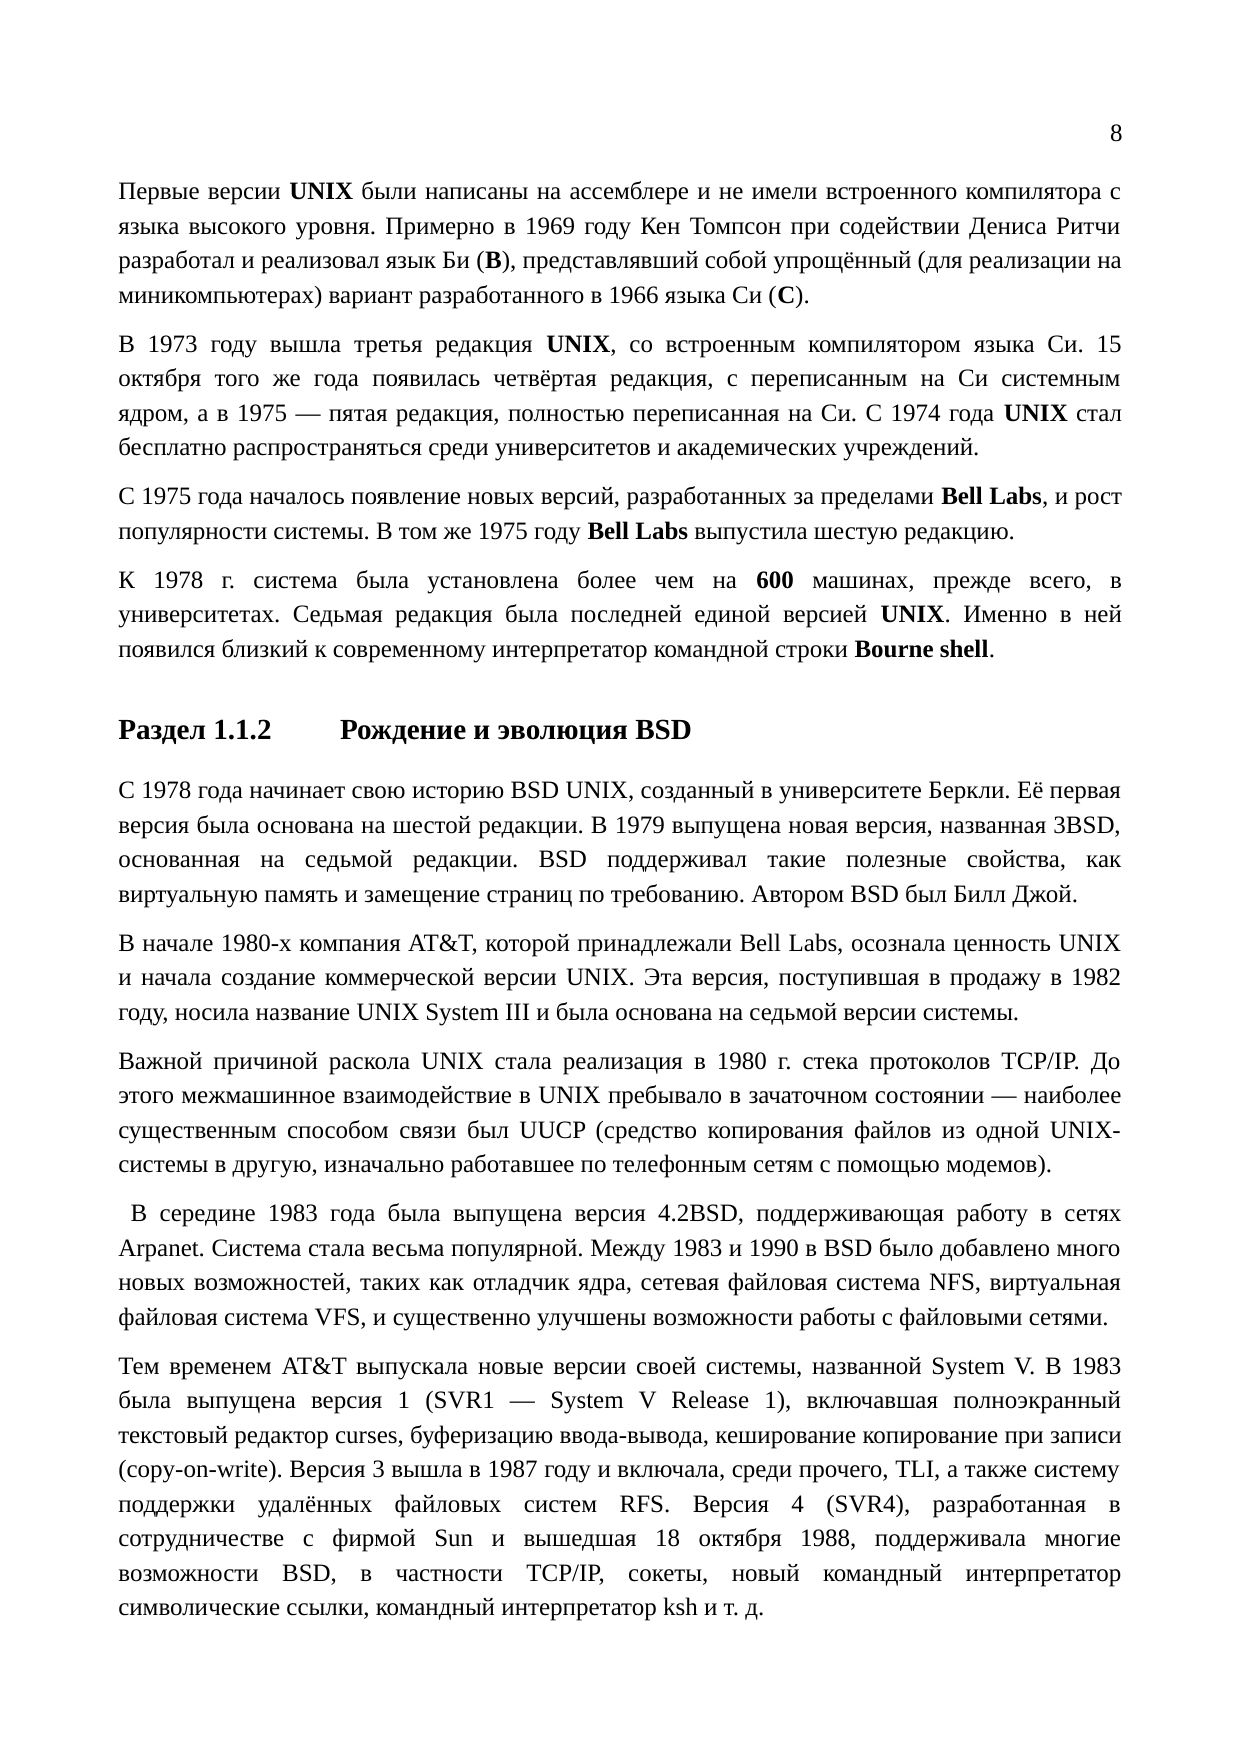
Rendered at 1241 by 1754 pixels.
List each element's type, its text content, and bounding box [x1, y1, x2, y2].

text В середине 1983 года была выпущена версия 4.2BSD, поддерживающая работу в сетях Arpanet. Система стала весьма популярной. Между 1983 и 1990 в BSD было добавлено много новых возможностей, таких как отладчик ядра, сетевая файловая система NFS, виртуальная файловая система VFS, и существенно улучшены возможности работы с файловыми сетями. [118, 1198, 1122, 1331]
subtitle Рождение и эволюция BSD [118, 712, 1122, 746]
text В 1973 году вышла третья редакция UNIX, со встроенным компилятором языка Си. 15 октября того же года появилась четвёртая редакция, с переписанным на Си системным ядром, а в 1975 — пятая редакция, полностью переписанная на Си. С 1974 года UNIX стал бесплатно распространяться среди университетов и академических учреждений. [118, 329, 1122, 461]
text С 1978 года начинает свою историю BSD UNIX, созданный в университете Беркли. Её первая версия была основана на шестой редакции. В 1979 выпущена новая версия, названная 3BSD, основанная на седьмой редакции. BSD поддерживал такие полезные свойства, как виртуальную память и замещение страниц по требованию. Автором BSD был Билл Джой. [118, 775, 1122, 908]
text В начале 1980-х компания AT&T, которой принадлежали Bell Labs, осознала ценность UNIX и начала создание коммерческой версии UNIX. Эта версия, поступившая в продажу в 1982 году, носила название UNIX System III и была основана на седьмой версии системы. [118, 928, 1122, 1026]
text К 1978 г. система была установлена более чем на 600 машинах, прежде всего, в университетах. Седьмая редакция была последней единой версией UNIX. Именно в ней появился близкий к современному интерпретатор командной строки Bourne shell. [118, 565, 1122, 663]
text Тем временем AT&T выпускала новые версии своей системы, названной System V. В 1983 была выпущена версия 1 (SVR1 — System V Release 1), включавшая полноэкранный текстовый редактор curses, буферизацию ввода-вывода, кеширование копирование при записи (copy-on-write). Версия 3 вышла в 1987 году и включала, среди прочего, TLI, а также систему поддержки удалённых файловых систем RFS. Версия 4 (SVR4), разработанная в сотрудничестве с фирмой Sun и вышедшая 18 октября 1988, поддерживала многие возможности BSD, в частности TCP/IP, сокеты, новый командный интерпретатор символические ссылки, командный интерпретатор ksh и т. д. [118, 1351, 1122, 1621]
text Первые версии UNIX были написаны на ассемблере и не имели встроенного компилятора с языка высокого уровня. Примерно в 1969 году Кен Томпсон при содействии Дениса Ритчи разработал и реализовал язык Би (B), представлявший собой упрощённый (для реализации на миникомпьютерах) вариант разработанного в 1966 языка Си (C). [118, 176, 1122, 308]
text Важной причиной раскола UNIX стала реализация в 1980 г. стека протоколов TCP/IP. До этого межмашинное взаимодействие в UNIX пребывало в зачаточном состоянии — наиболее существенным способом связи был UUCP (средство копирования файлов из одной UNIX-системы в другую, изначально работавшее по телефонным сетям с помощью модемов). [118, 1046, 1122, 1178]
text С 1975 года началось появление новых версий, разработанных за пределами Bell Labs, и рост популярности системы. В том же 1975 году Bell Labs выпустила шестую редакцию. [118, 481, 1122, 544]
